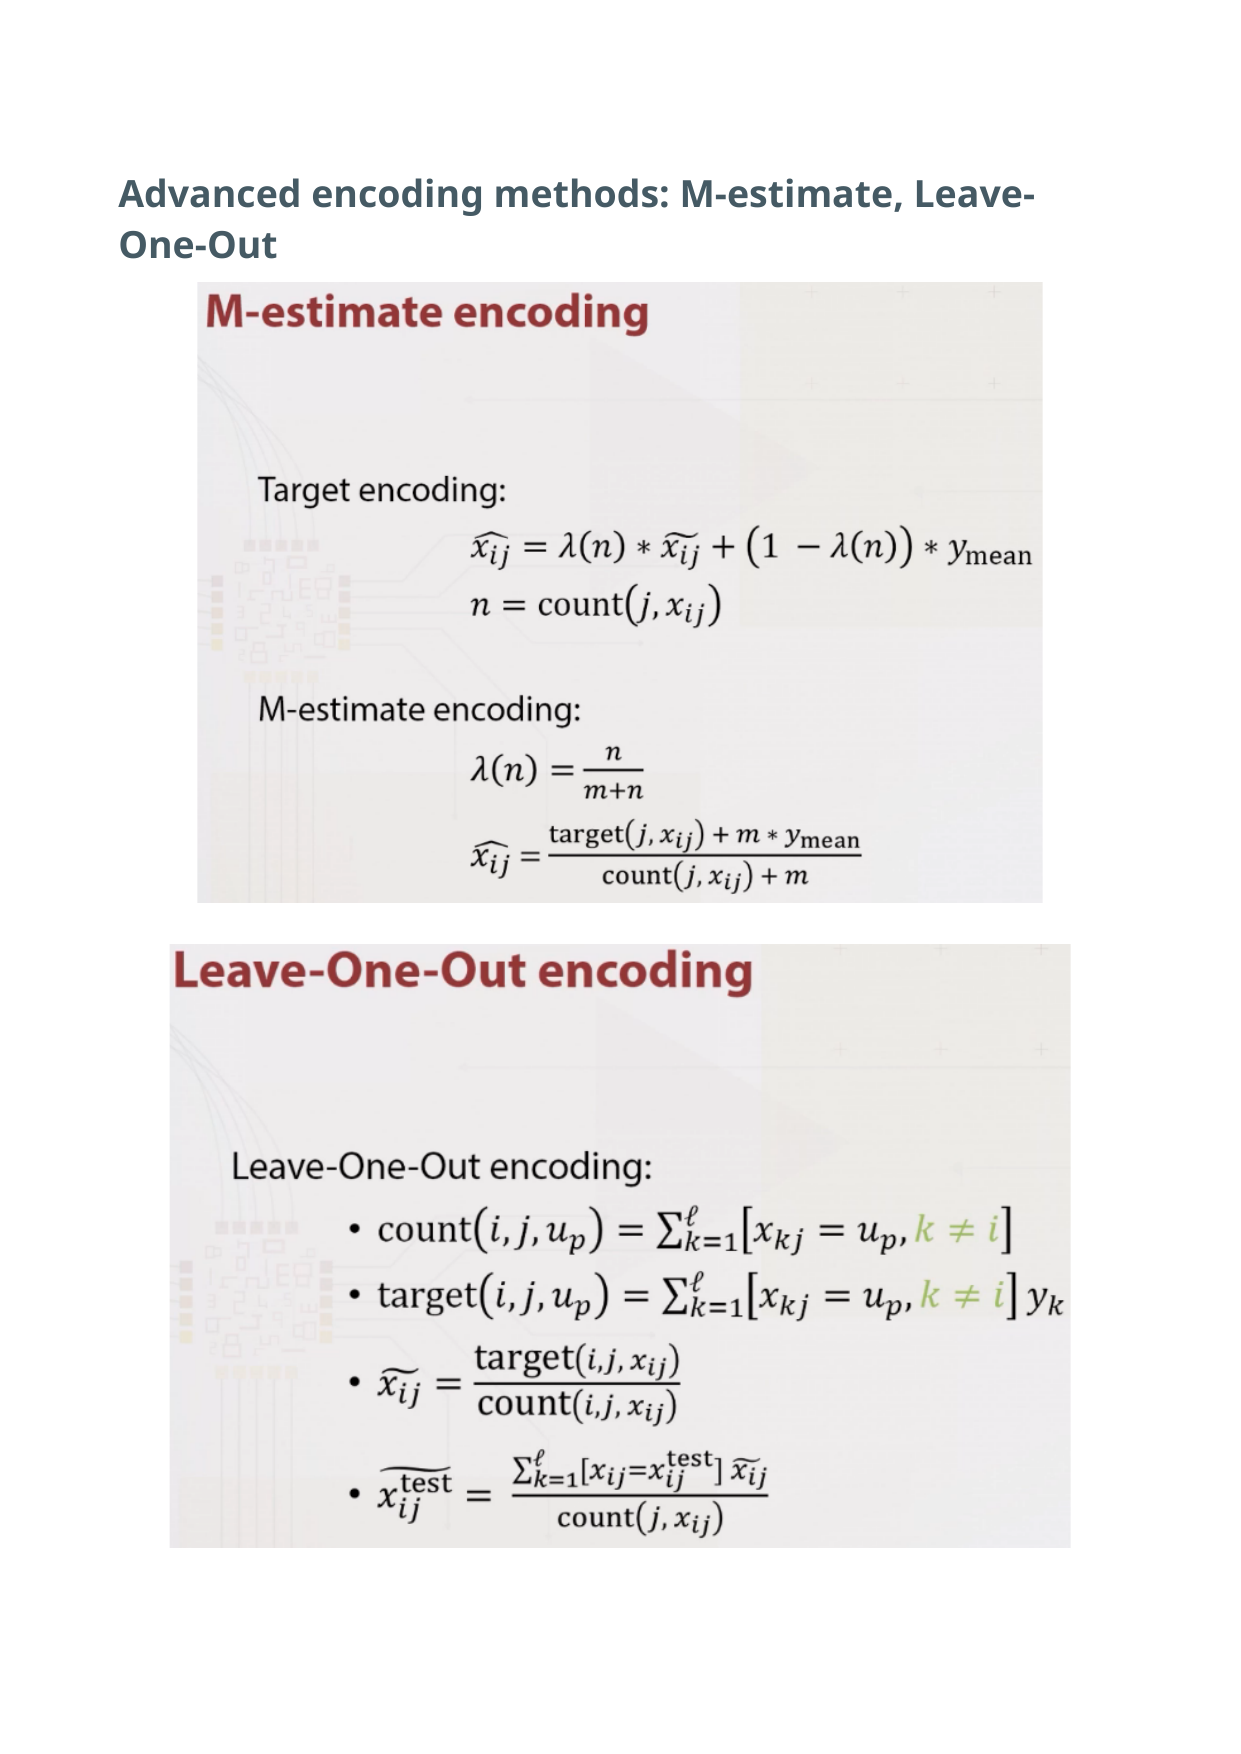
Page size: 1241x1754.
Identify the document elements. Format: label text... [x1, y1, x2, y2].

picture [169, 944, 1071, 1548]
subtitle Advanced encoding methods: M-estimate, Leave-One-Out [118, 168, 1122, 270]
picture [197, 282, 1043, 903]
